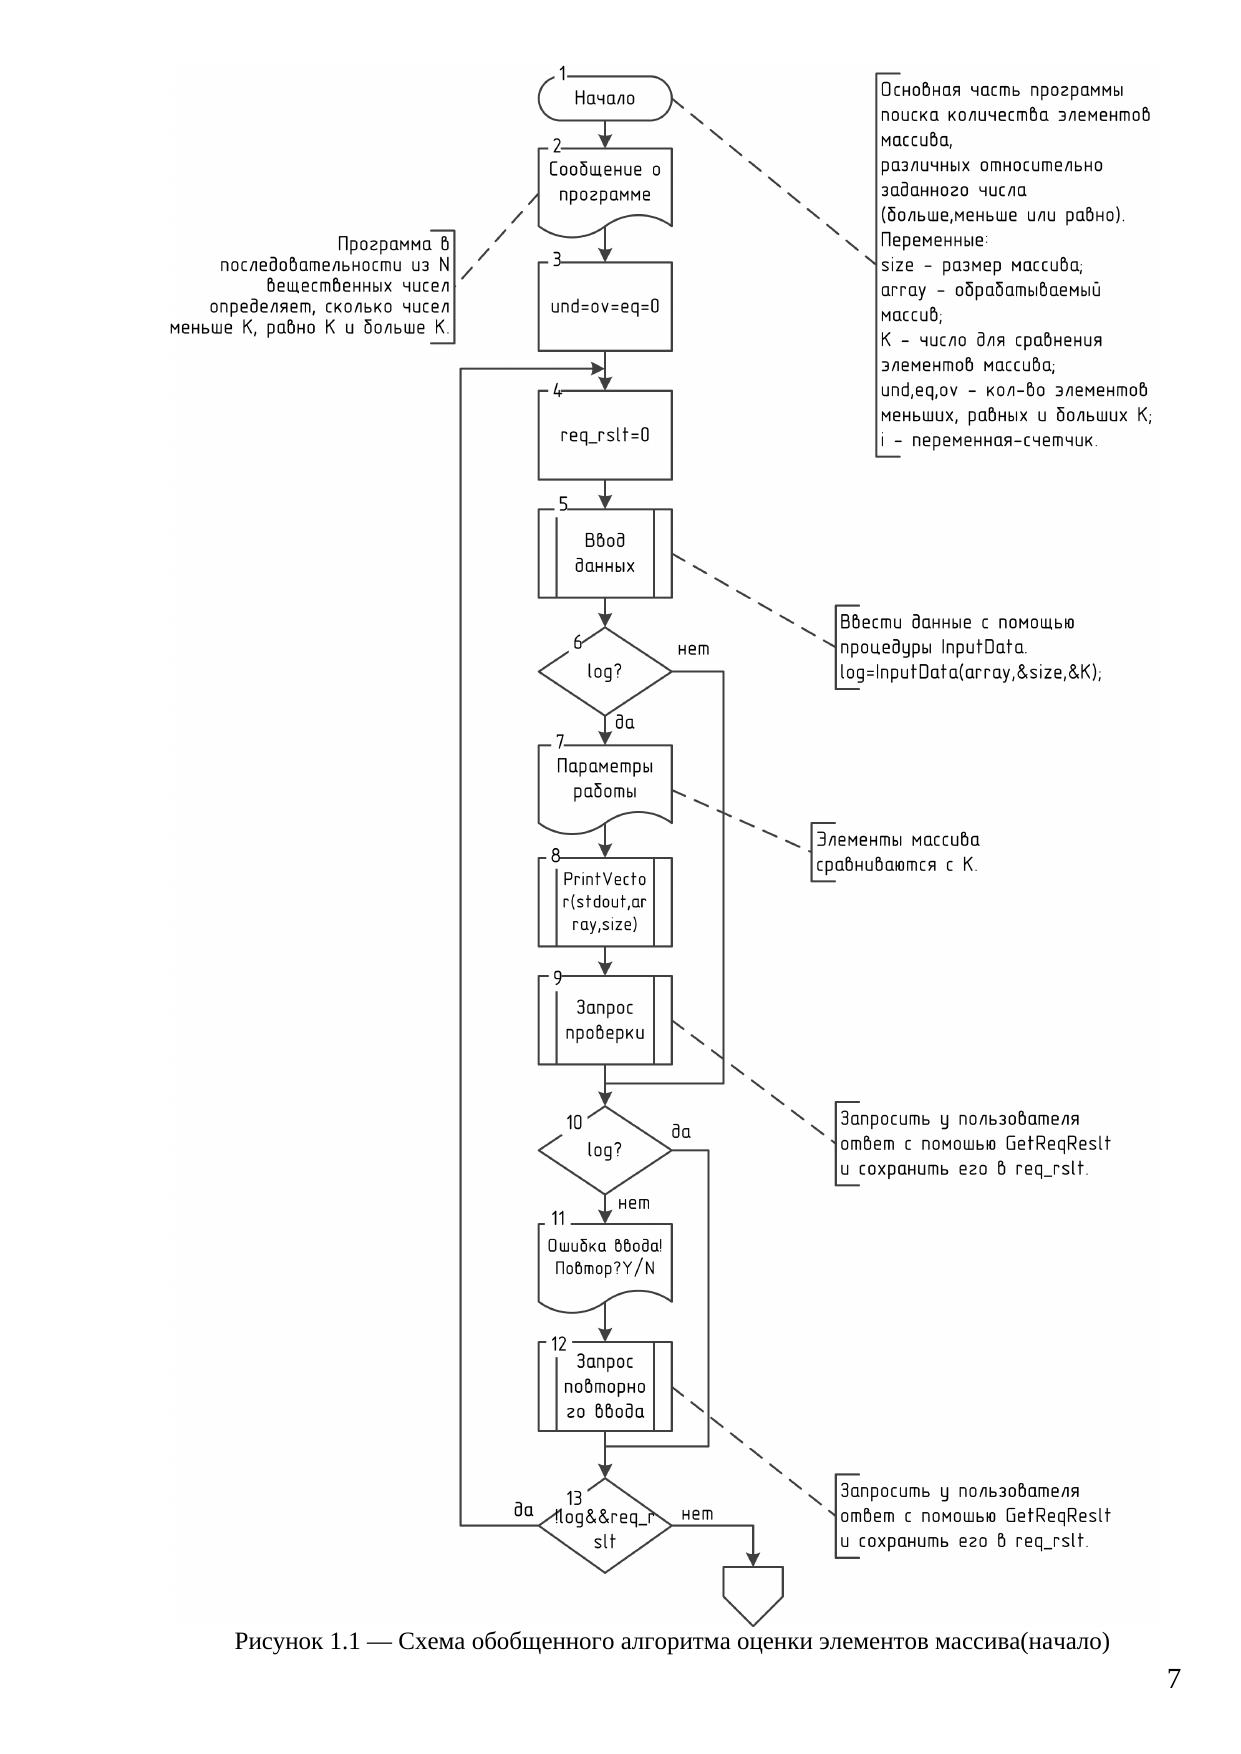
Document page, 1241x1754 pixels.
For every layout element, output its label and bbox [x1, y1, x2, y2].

picture [169, 59, 1160, 1627]
